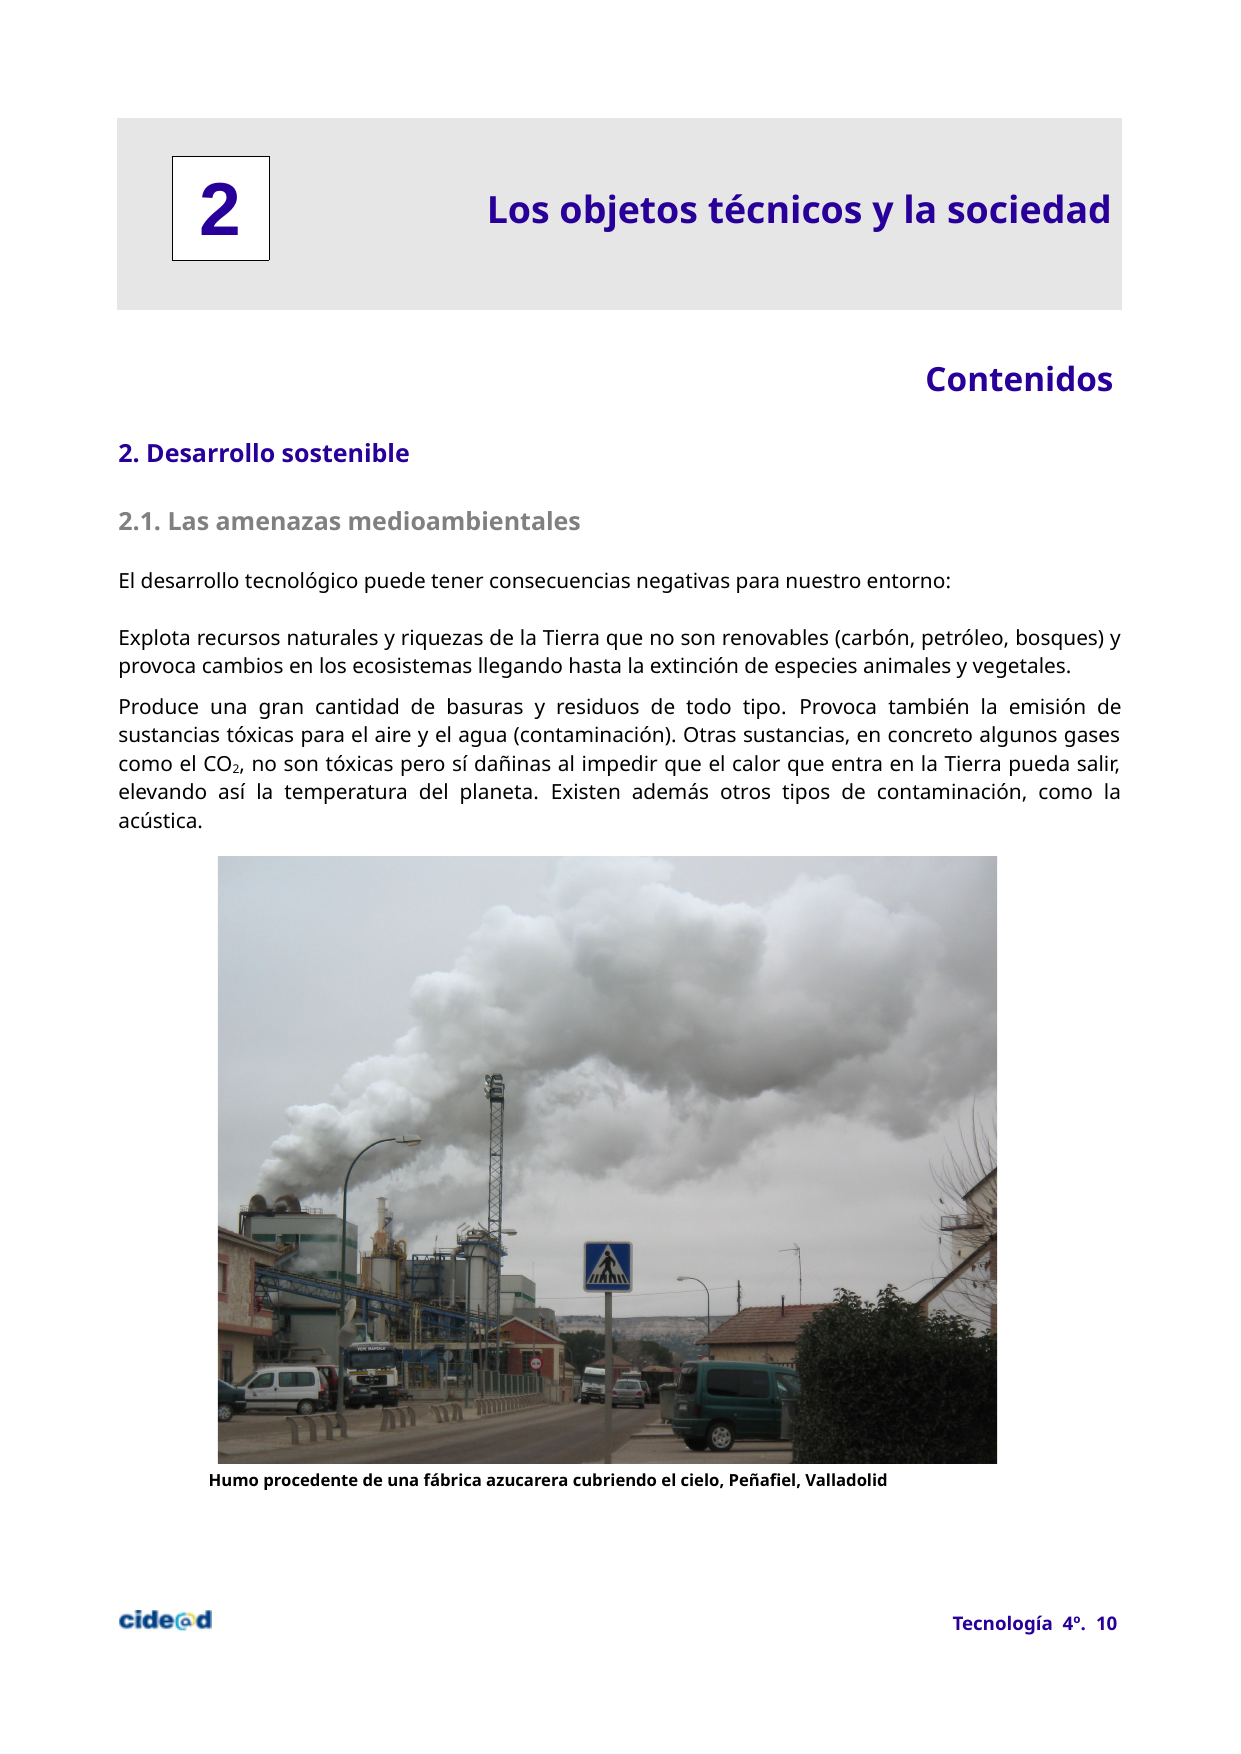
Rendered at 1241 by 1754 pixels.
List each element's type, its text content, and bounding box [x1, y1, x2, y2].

picture [217, 856, 998, 1464]
text Humo procedente de una fábrica azucarera cubriendo el cielo, Peñafiel, Valladolid [118, 847, 1122, 1492]
text El desarrollo tecnológico puede tener consecuencias negativas para nuestro entorno: [118, 566, 1122, 594]
list 2.1. Las amenazas medioambientales [118, 503, 1122, 537]
table_header Los objetos técnicos y la sociedad [117, 118, 1122, 310]
text Produce una gran cantidad de basuras y residuos de todo tipo. Provoca también la emisión de sustancias tóxicas para el aire y el agua (contaminación). Otras sustancias, en concreto algunos gases como el CO2, no son tóxicas pero sí dañinas al impedir que el calor que entra en la Tierra pueda salir, elevando así la temperatura del planeta. Existen además otros tipos de contaminación, como la acústica. [118, 692, 1122, 834]
text 2. Desarrollo sostenible [118, 435, 1122, 469]
text Explota recursos naturales y riquezas de la Tierra que no son renovables (carbón, petróleo, bosques) y provoca cambios en los ecosistemas llegando hasta la extinción de especies animales y vegetales. [118, 623, 1122, 680]
text Contenidos [118, 356, 1122, 401]
picture [118, 1610, 212, 1632]
